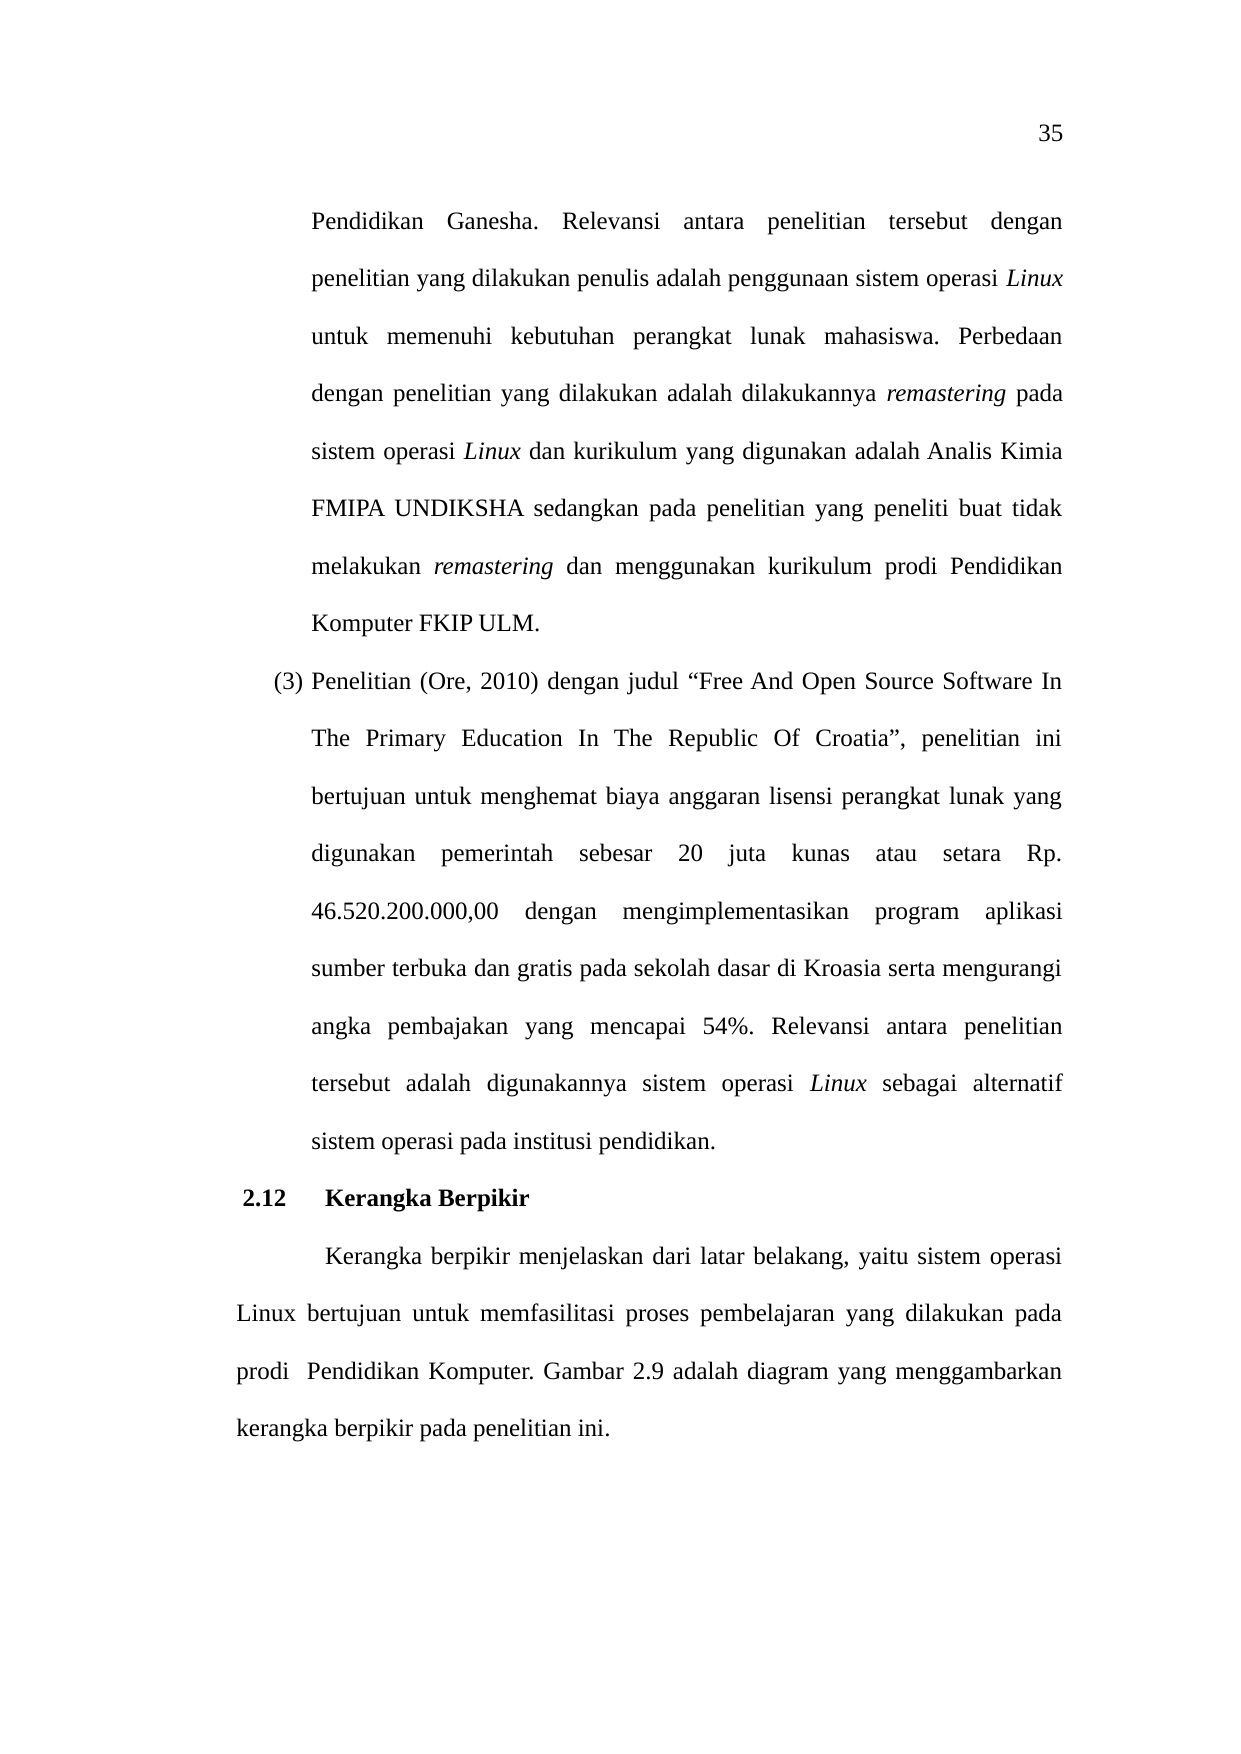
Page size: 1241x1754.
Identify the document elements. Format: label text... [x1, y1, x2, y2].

list Pendidikan Ganesha. Relevansi antara penelitian tersebut dengan penelitian yang dilakukan penulis adalah penggunaan sistem operasi Linux untuk memenuhi kebutuhan perangkat lunak mahasiswa. Perbedaan dengan penelitian yang dilakukan adalah dilakukannya remastering pada sistem operasi Linux dan kurikulum yang digunakan adalah Analis Kimia FMIPA UNDIKSHA sedangkan pada penelitian yang peneliti buat tidak melakukan remastering dan menggunakan kurikulum prodi Pendidikan Komputer FKIP ULM. [274, 206, 1063, 637]
subtitle Kerangka Berpikir [236, 1183, 1063, 1212]
list Penelitian (Ore, 2010) dengan judul “Free And Open Source Software In The Primary Education In The Republic Of Croatia”, penelitian ini bertujuan untuk menghemat biaya anggaran lisensi perangkat lunak yang digunakan pemerintah sebesar 20 juta kunas atau setara Rp. 46.520.200.000,00 dengan mengimplementasikan program aplikasi sumber terbuka dan gratis pada sekolah dasar di Kroasia serta mengurangi angka pembajakan yang mencapai 54%. Relevansi antara penelitian tersebut adalah digunakannya sistem operasi Linux sebagai alternatif sistem operasi pada institusi pendidikan. [274, 666, 1063, 1155]
text Kerangka berpikir menjelaskan dari latar belakang, yaitu sistem operasi Linux bertujuan untuk memfasilitasi proses pembelajaran yang dilakukan pada prodi Pendidikan Komputer. Gambar 2.9 adalah diagram yang menggambarkan kerangka berpikir pada penelitian ini. [236, 1241, 1063, 1442]
